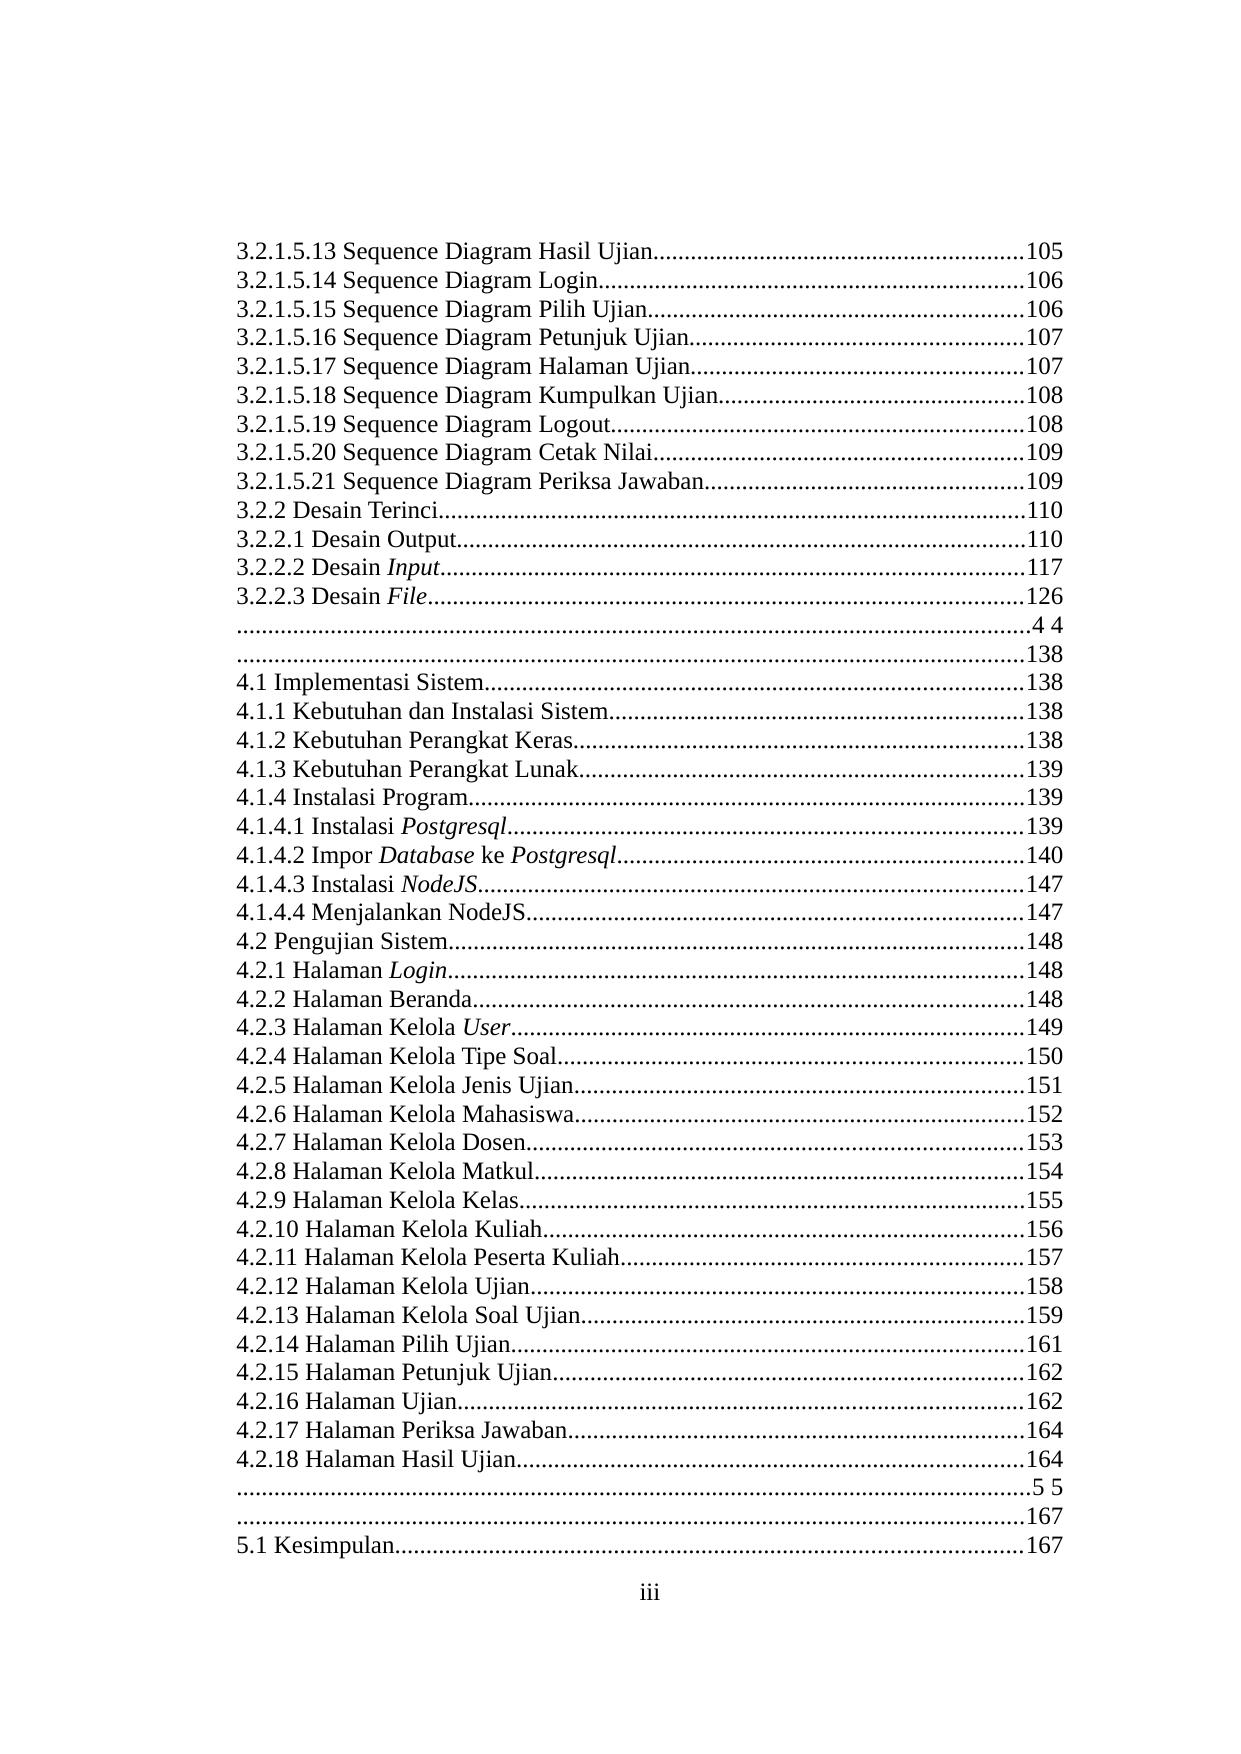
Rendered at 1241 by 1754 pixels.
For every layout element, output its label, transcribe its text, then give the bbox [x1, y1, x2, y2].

text 4.2.14 Halaman Pilih Ujian 161 [236, 1329, 1063, 1357]
text 4.1.3 Kebutuhan Perangkat Lunak 139 [236, 754, 1063, 782]
text 3.2.2.3 Desain File 126 [236, 581, 1063, 610]
text 4.2.2 Halaman Beranda 148 [236, 984, 1063, 1012]
text 4.2.7 Halaman Kelola Dosen 153 [236, 1127, 1063, 1156]
text 4.1.4.2 Impor Database ke Postgresql 140 [236, 840, 1063, 869]
text 4.2 Pengujian Sistem 148 [236, 926, 1063, 955]
text 4.2.15 Halaman Petunjuk Ujian 162 [236, 1357, 1063, 1386]
text 3.2.1.5.15 Sequence Diagram Pilih Ujian 106 [236, 294, 1063, 322]
text 5.1 Kesimpulan 167 [236, 1530, 1063, 1559]
text 4.1.4.3 Instalasi NodeJS 147 [236, 869, 1063, 897]
text 4.2.9 Halaman Kelola Kelas 155 [236, 1185, 1063, 1214]
text 4.2.1 Halaman Login 148 [236, 955, 1063, 984]
text 3.2.1.5.13 Sequence Diagram Hasil Ujian 105 [236, 236, 1063, 265]
text 4.1.4.1 Instalasi Postgresql 139 [236, 811, 1063, 840]
text 4.1.2 Kebutuhan Perangkat Keras 138 [236, 725, 1063, 754]
text 4.2.4 Halaman Kelola Tipe Soal 150 [236, 1041, 1063, 1070]
text 3.2.1.5.19 Sequence Diagram Logout 108 [236, 409, 1063, 437]
text 3.2.1.5.16 Sequence Diagram Petunjuk Ujian 107 [236, 322, 1063, 351]
text 4.2.13 Halaman Kelola Soal Ujian 159 [236, 1300, 1063, 1329]
text 4.2.17 Halaman Periksa Jawaban 164 [236, 1415, 1063, 1444]
text 4.2.10 Halaman Kelola Kuliah 156 [236, 1214, 1063, 1242]
text 4.2.18 Halaman Hasil Ujian 164 [236, 1444, 1063, 1472]
text 4.2.12 Halaman Kelola Ujian 158 [236, 1271, 1063, 1300]
text 4.2.6 Halaman Kelola Mahasiswa 152 [236, 1099, 1063, 1127]
text 4.1 Implementasi Sistem 138 [236, 667, 1063, 696]
text 4.2.8 Halaman Kelola Matkul 154 [236, 1156, 1063, 1185]
text 3.2.2.2 Desain Input 117 [236, 552, 1063, 581]
text 4.1.4.4 Menjalankan NodeJS 147 [236, 897, 1063, 926]
text 4 4 138 [236, 610, 1063, 667]
text 3.2.2 Desain Terinci 110 [236, 495, 1063, 524]
text 3.2.1.5.21 Sequence Diagram Periksa Jawaban 109 [236, 466, 1063, 495]
text 3.2.1.5.17 Sequence Diagram Halaman Ujian 107 [236, 351, 1063, 380]
text 3.2.2.1 Desain Output 110 [236, 524, 1063, 552]
text 5 5 167 [236, 1472, 1063, 1530]
text 3.2.1.5.20 Sequence Diagram Cetak Nilai 109 [236, 437, 1063, 466]
text 4.2.11 Halaman Kelola Peserta Kuliah 157 [236, 1242, 1063, 1271]
text 4.1.4 Instalasi Program 139 [236, 782, 1063, 811]
text 3.2.1.5.14 Sequence Diagram Login 106 [236, 265, 1063, 294]
text 4.1.1 Kebutuhan dan Instalasi Sistem 138 [236, 696, 1063, 725]
text 3.2.1.5.18 Sequence Diagram Kumpulkan Ujian 108 [236, 380, 1063, 409]
text 4.2.3 Halaman Kelola User 149 [236, 1012, 1063, 1041]
text 4.2.16 Halaman Ujian 162 [236, 1386, 1063, 1415]
text 4.2.5 Halaman Kelola Jenis Ujian 151 [236, 1070, 1063, 1099]
